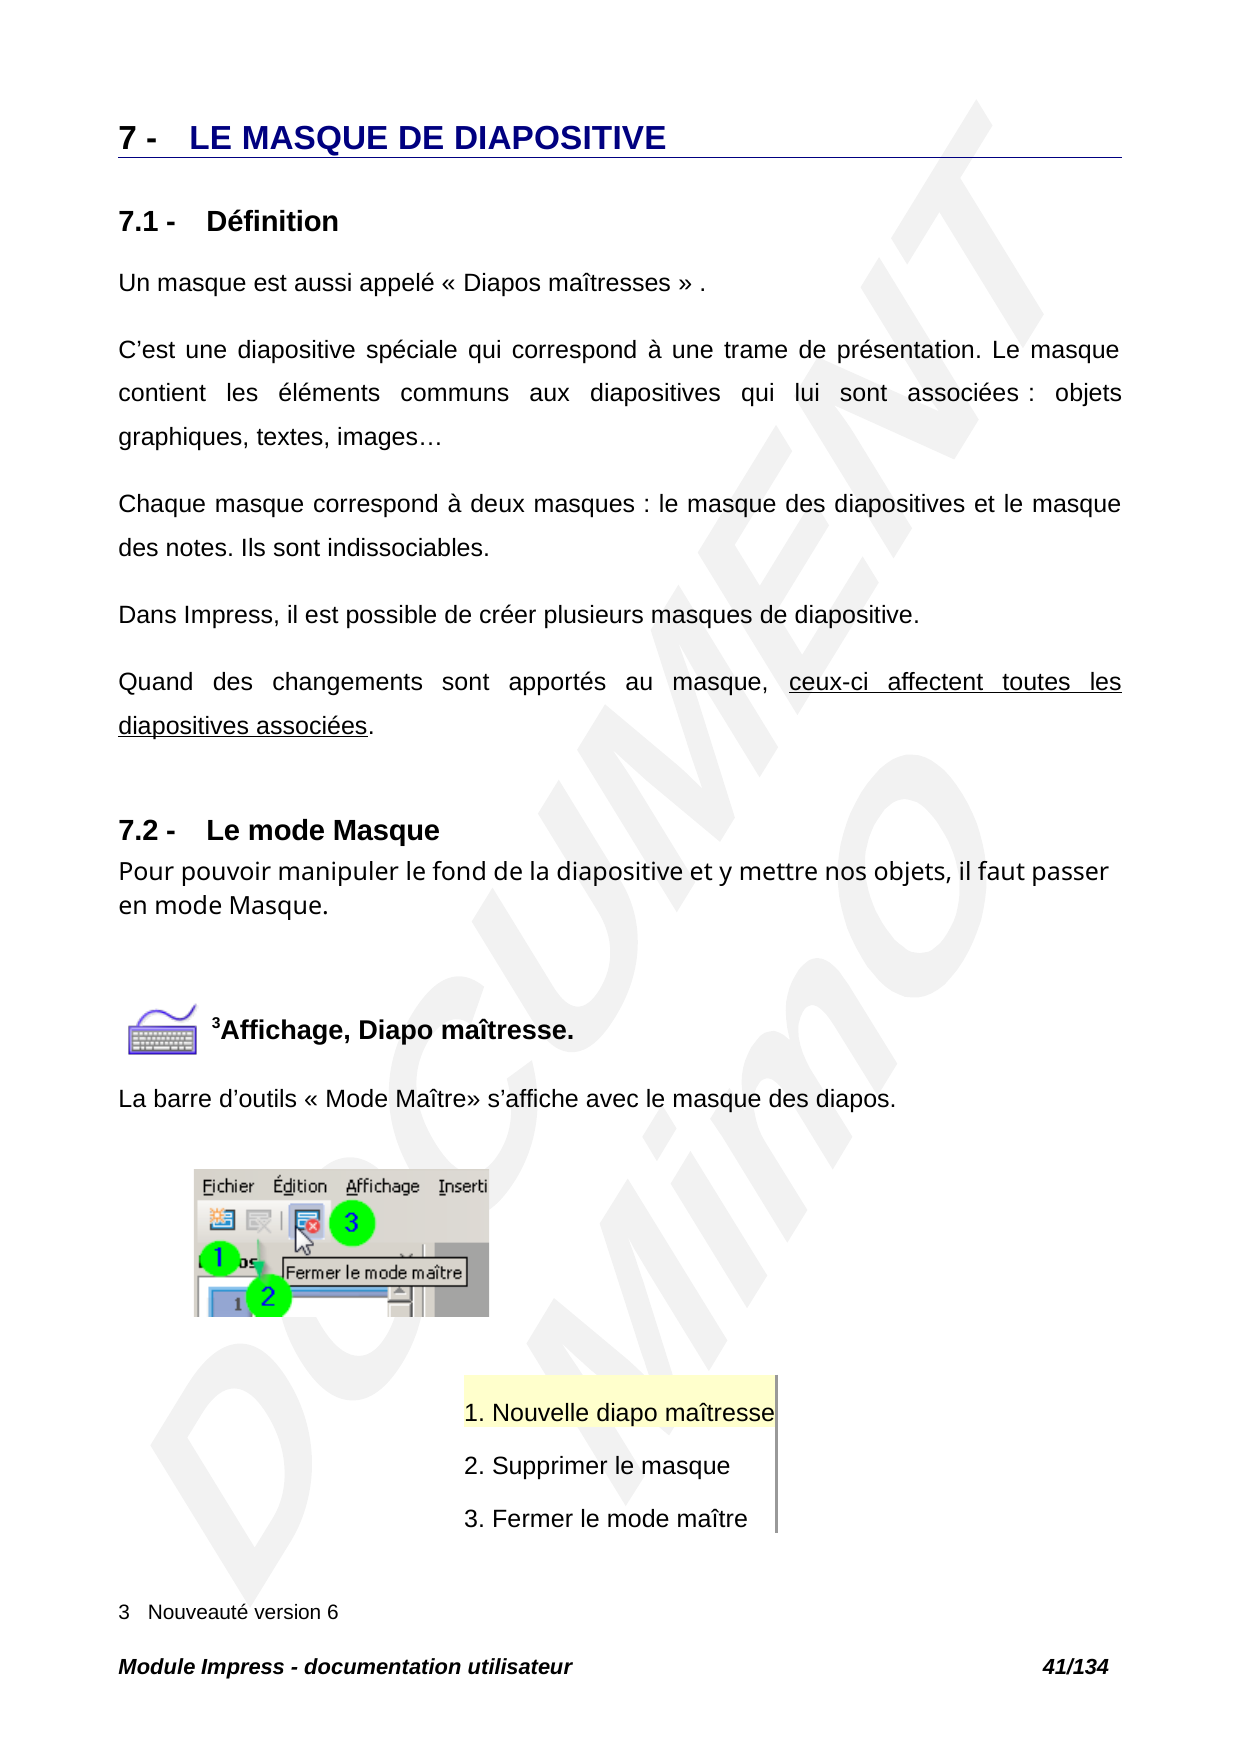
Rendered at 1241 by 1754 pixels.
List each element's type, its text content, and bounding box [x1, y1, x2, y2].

table_header 1. Nouvelle diapo maîtresse [464, 1375, 775, 1427]
picture [125, 993, 200, 1069]
subtitle Le mode Masque [118, 813, 1122, 846]
table_cell 3. Fermer le mode maître [464, 1480, 775, 1533]
text La barre d’outils « Mode Maître» s’affiche avec le masque des diapos. [118, 1084, 1122, 1113]
text Affichage, Diapo maîtresse. [200, 1014, 1122, 1045]
text Nouveauté version 6 [118, 1600, 1122, 1624]
text en mode Masque. [118, 888, 1122, 922]
text Quand des changements sont apportés au masque, ceux-ci affectent toutes les diapositives associées. [118, 667, 1122, 739]
subtitle Définition [118, 204, 1122, 237]
text Un masque est aussi appelé « Diapos maîtresses » . [118, 268, 1122, 297]
subtitle Le masque de diapositive [118, 118, 1122, 157]
table_cell 2. Supprimer le masque [464, 1427, 775, 1480]
text Dans Impress, il est possible de créer plusieurs masques de diapositive. [118, 600, 1122, 629]
text C’est une diapositive spéciale qui correspond à une trame de présentation. Le masque contient les éléments communs aux diapositives qui lui sont associées : objets graphiques, textes, images… [118, 335, 1122, 451]
text Pour pouvoir manipuler le fond de la diapositive et y mettre nos objets, il faut passer [118, 854, 1122, 888]
text Chaque masque correspond à deux masques : le masque des diapositives et le masque des notes. Ils sont indissociables. [118, 489, 1122, 562]
picture [193, 1169, 490, 1317]
